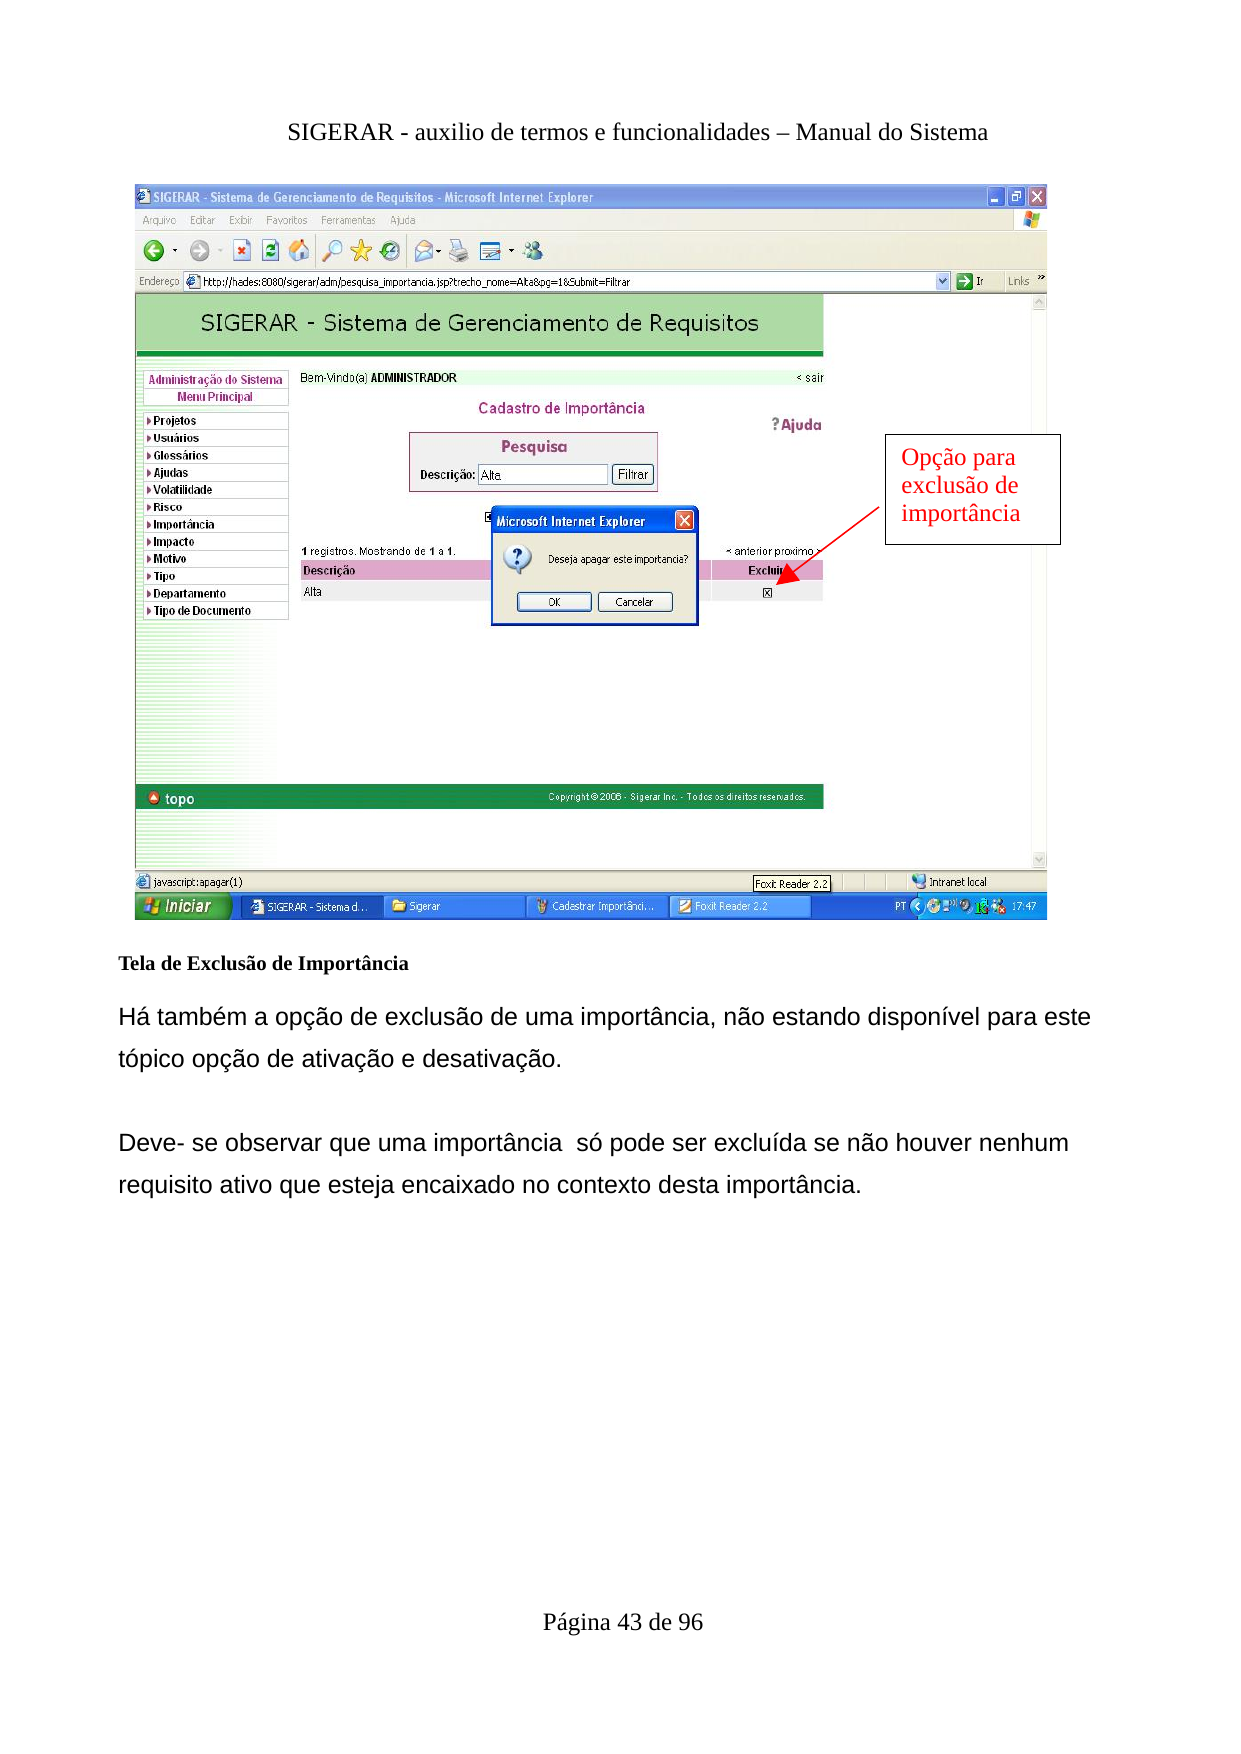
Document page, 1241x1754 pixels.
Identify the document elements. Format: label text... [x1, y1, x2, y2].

text Opção para exclusão de importância [901, 443, 1044, 526]
text Tela de Exclusão de Importância [118, 952, 1134, 975]
text Deve- se observar que uma importância só pode ser excluída se não houver nenhum requisito ativo que esteja encaixado no contexto desta importância. [118, 1129, 1134, 1198]
text Há também a opção de exclusão de uma importância, não estando disponível para este tópico opção de ativação e desativação. [118, 1003, 1134, 1073]
picture [134, 184, 1048, 920]
